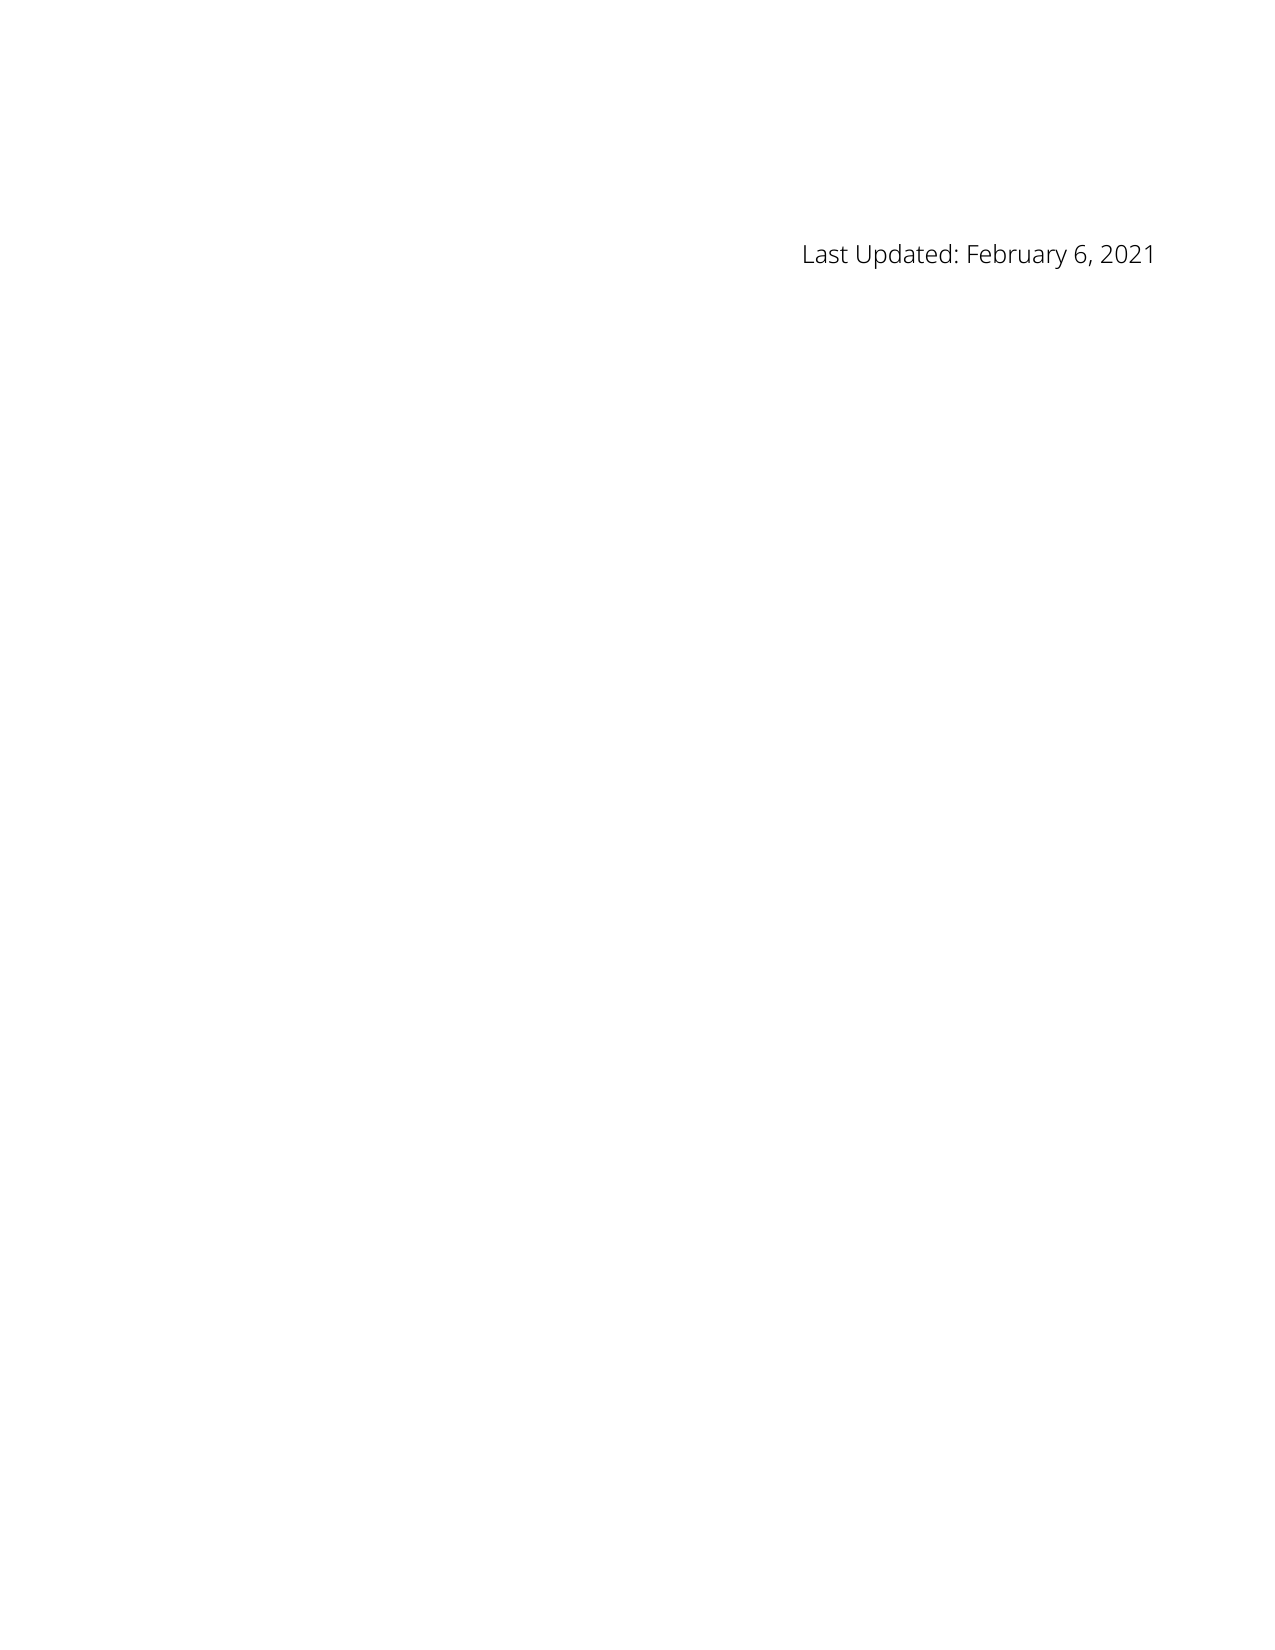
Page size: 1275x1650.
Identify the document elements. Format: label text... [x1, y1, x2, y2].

text Last Updated: February 6, 2021 [118, 237, 1157, 271]
